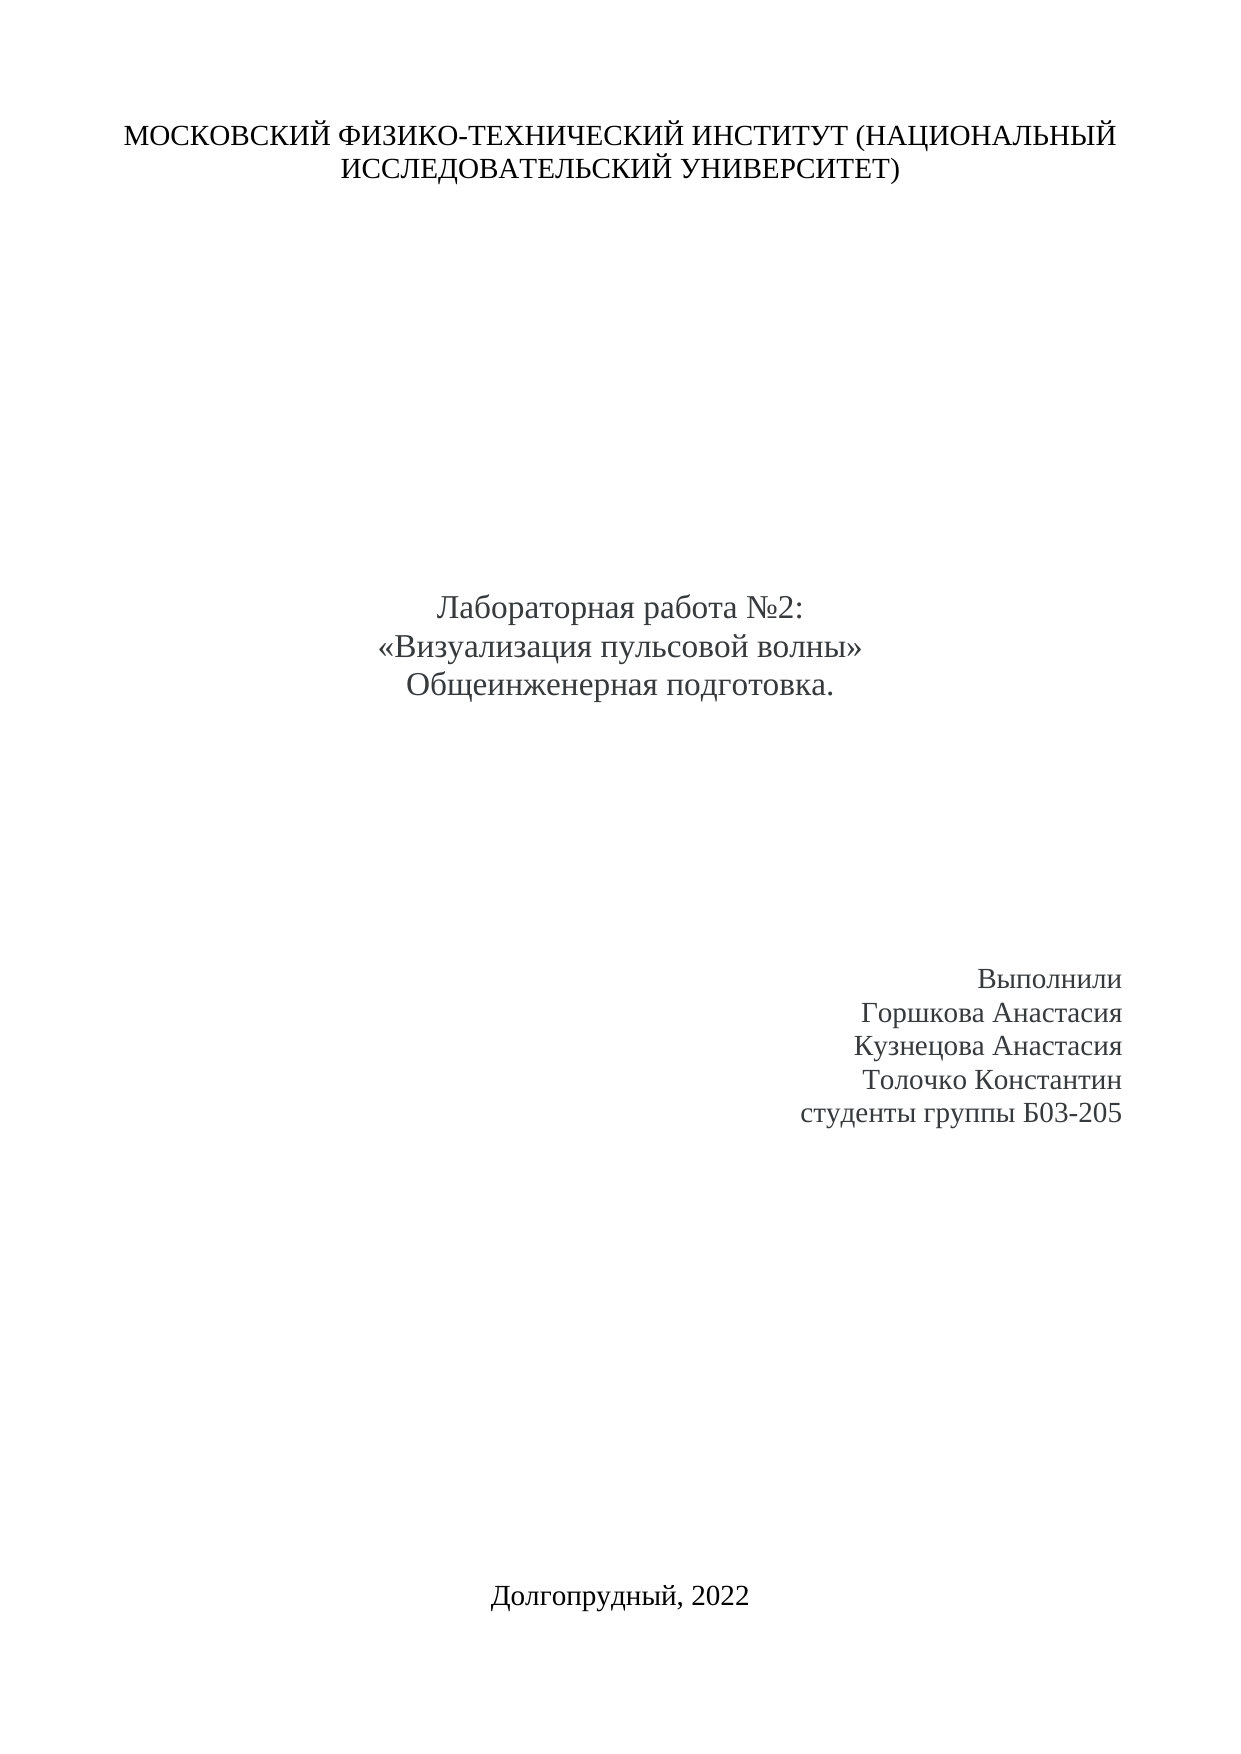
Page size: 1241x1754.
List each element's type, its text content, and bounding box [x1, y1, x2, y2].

text Лабораторная работа №2: [118, 588, 1122, 626]
text «Визуализация пульсовой волны» [118, 626, 1122, 664]
text Толочко Константин [118, 1062, 1122, 1096]
text студенты группы Б03-205 [118, 1096, 1122, 1129]
text МОСКОВСКИЙ ФИЗИКО-ТЕХНИЧЕСКИЙ ИНСТИТУТ (НАЦИОНАЛЬНЫЙ ИССЛЕДОВАТЕЛЬСКИЙ УНИВЕРСИТЕТ) [118, 118, 1122, 185]
text Горшкова Анастасия [118, 995, 1122, 1028]
text Выполнили [118, 961, 1122, 995]
text Общеинженерная подготовка. [118, 664, 1122, 703]
text Долгопрудный, 2022 [118, 1578, 1122, 1612]
text Кузнецова Анастасия [118, 1028, 1122, 1062]
